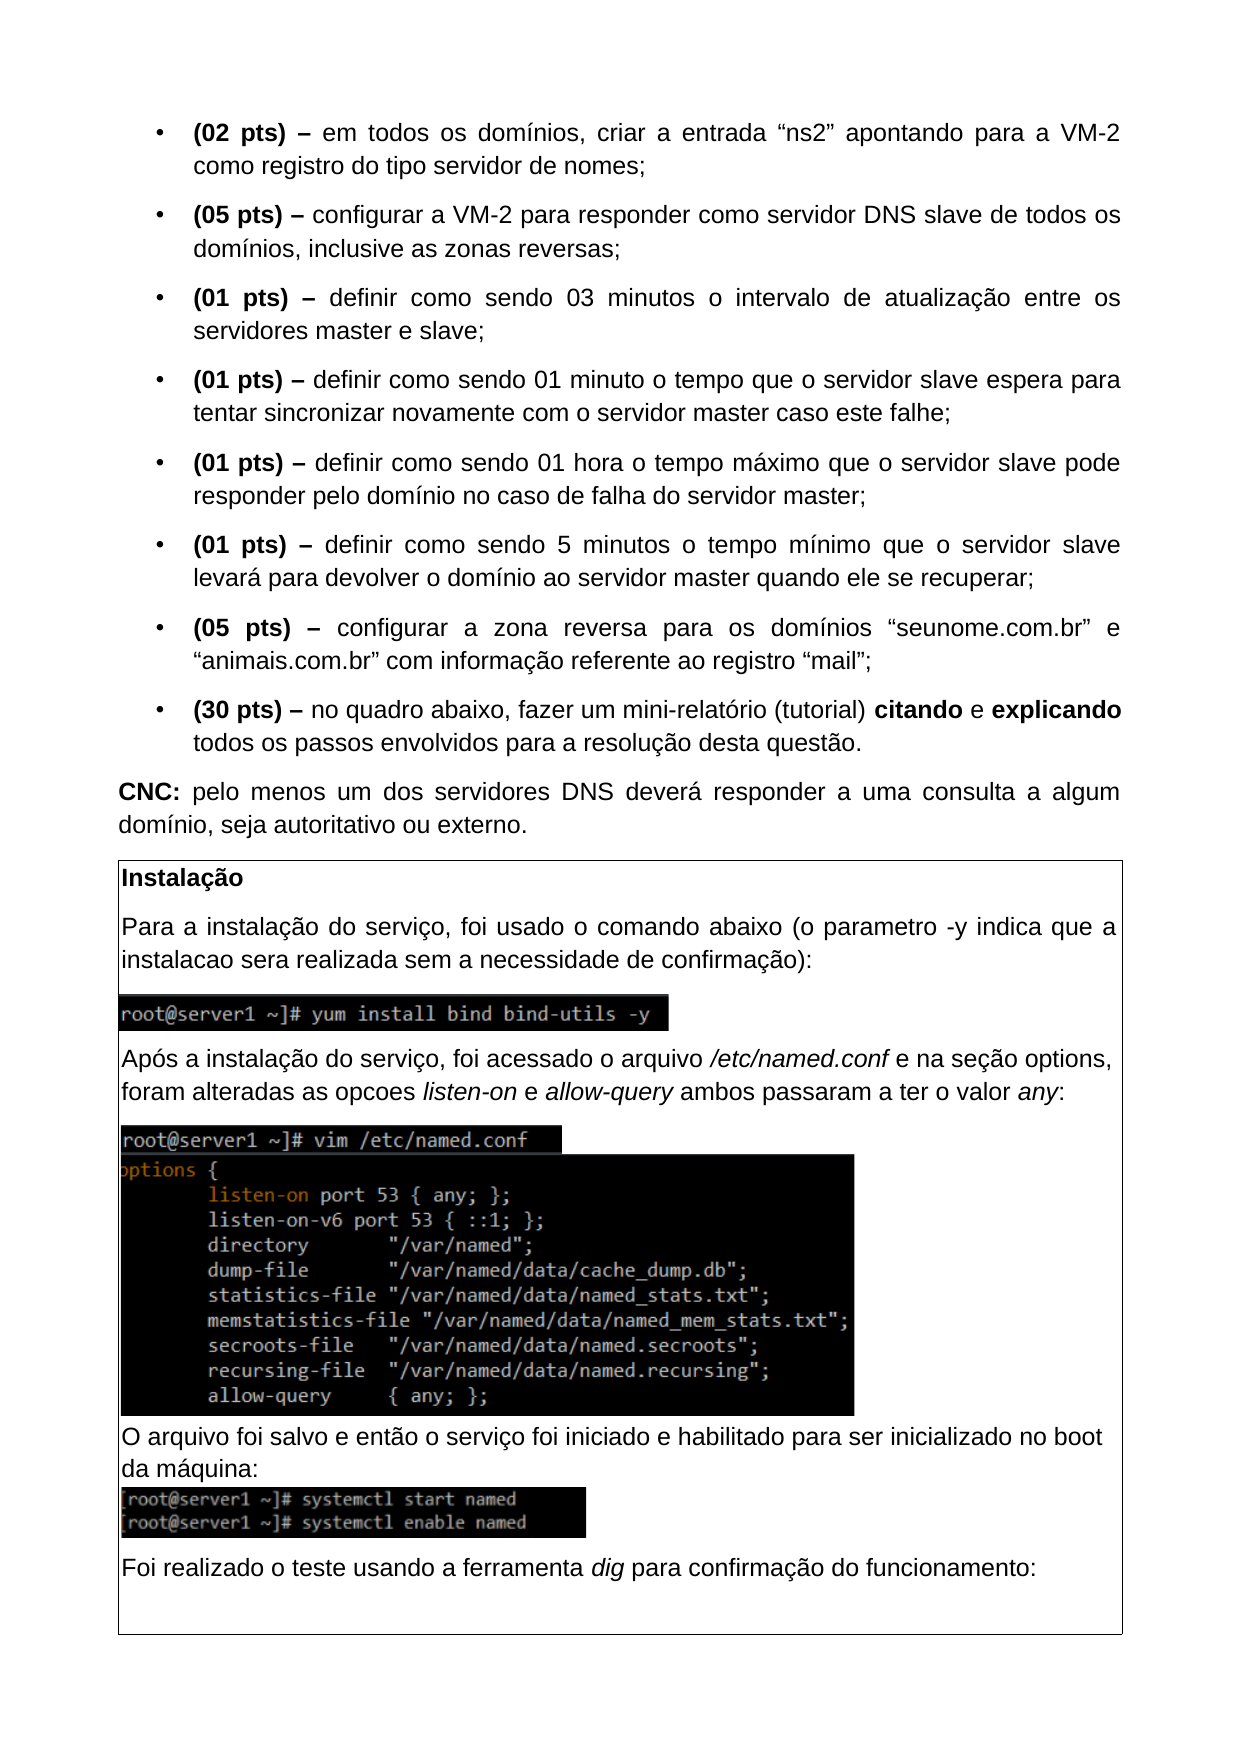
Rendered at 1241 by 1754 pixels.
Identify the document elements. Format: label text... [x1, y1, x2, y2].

text Após a instalação do serviço, foi acessado o arquivo /etc/named.conf e na seção options, foram alteradas as opcoes listen-on e allow-query ambos passaram a ter o valor any: [119, 1040, 1122, 1105]
list (30 pts) – no quadro abaixo, fazer um mini-relatório (tutorial) citando e explicando todos os passos envolvidos para a resolução desta questão. [156, 695, 1122, 757]
text O arquivo foi salvo e então o serviço foi iniciado e habilitado para ser inicializado no boot da máquina: [119, 1418, 1122, 1483]
list (01 pts) – definir como sendo 5 minutos o tempo mínimo que o servidor slave levará para devolver o domínio ao servidor master quando ele se recuperar; [156, 530, 1122, 592]
text CNC: pelo menos um dos servidores DNS deverá responder a uma consulta a algum domínio, seja autoritativo ou externo. [118, 777, 1122, 839]
list (02 pts) – em todos os domínios, criar a entrada “ns2” apontando para a VM-2 como registro do tipo servidor de nomes; [156, 118, 1122, 180]
text Foi realizado o teste usando a ferramenta dig para confirmação do funcionamento: [119, 1550, 1122, 1582]
picture [118, 994, 669, 1031]
list (05 pts) – configurar a zona reversa para os domínios “seunome.com.br” e “animais.com.br” com informação referente ao registro “mail”; [156, 612, 1122, 674]
list (01 pts) – definir como sendo 01 minuto o tempo que o servidor slave espera para tentar sincronizar novamente com o servidor master caso este falhe; [156, 365, 1122, 427]
list (01 pts) – definir como sendo 01 hora o tempo máximo que o servidor slave pode responder pelo domínio no caso de falha do servidor master; [156, 448, 1122, 509]
list (01 pts) – definir como sendo 03 minutos o intervalo de atualização entre os servidores master e slave; [156, 283, 1122, 345]
picture [120, 1125, 855, 1416]
text Instalação [119, 861, 1122, 891]
list (05 pts) – configurar a VM-2 para responder como servidor DNS slave de todos os domínios, inclusive as zonas reversas; [156, 201, 1122, 262]
text Para a instalação do serviço, foi usado o comando abaixo (o parametro -y indica que a instalacao sera realizada sem a necessidade de confirmação): [119, 909, 1122, 974]
picture [121, 1487, 587, 1538]
